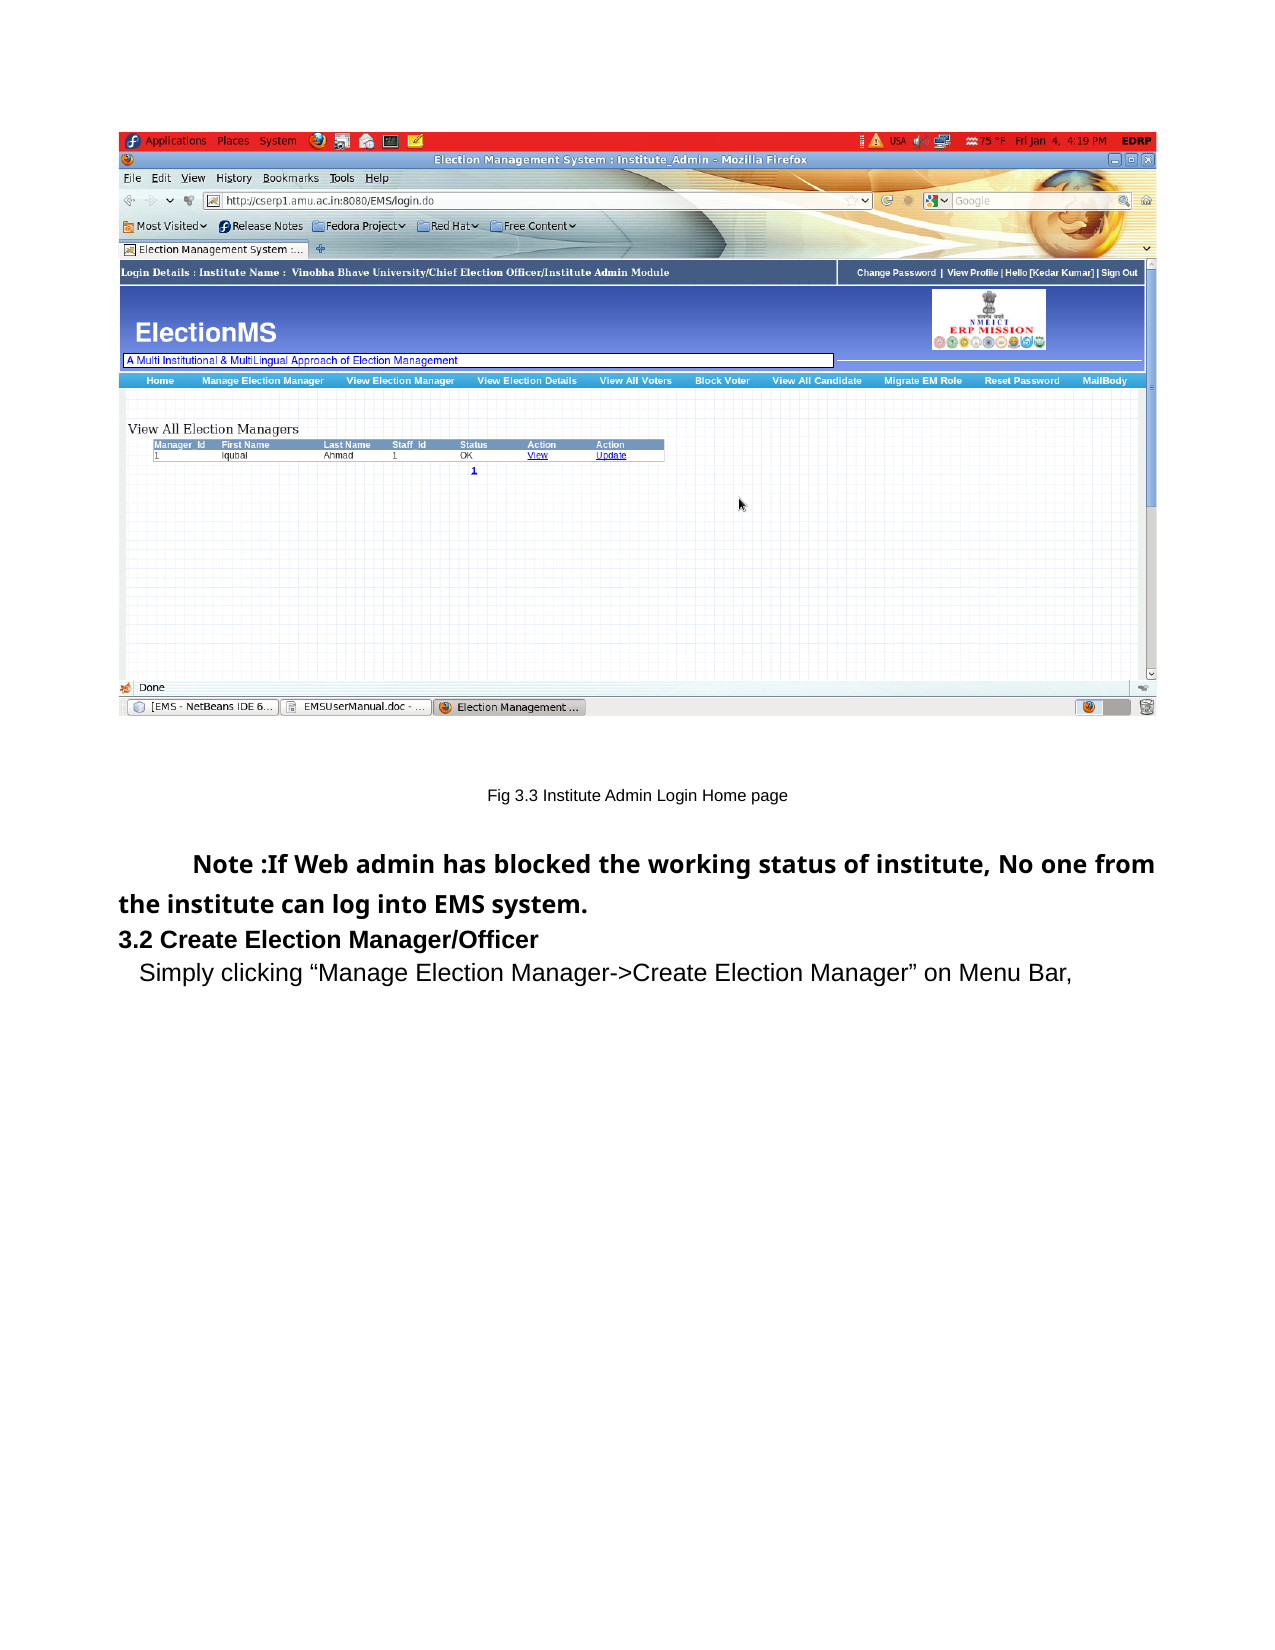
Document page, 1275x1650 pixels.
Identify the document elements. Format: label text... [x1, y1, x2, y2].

text Simply clicking “Manage Election Manager->Create Election Manager” on Menu Bar, [118, 958, 1157, 987]
text 3.2 Create Election Manager/Officer [118, 925, 1157, 954]
text Note :If Web admin has blocked the working status of institute, No one from the institute can log into EMS system. [118, 847, 1157, 920]
picture [118, 132, 1157, 716]
text Fig 3.3 Institute Admin Login Home page [118, 786, 1157, 805]
